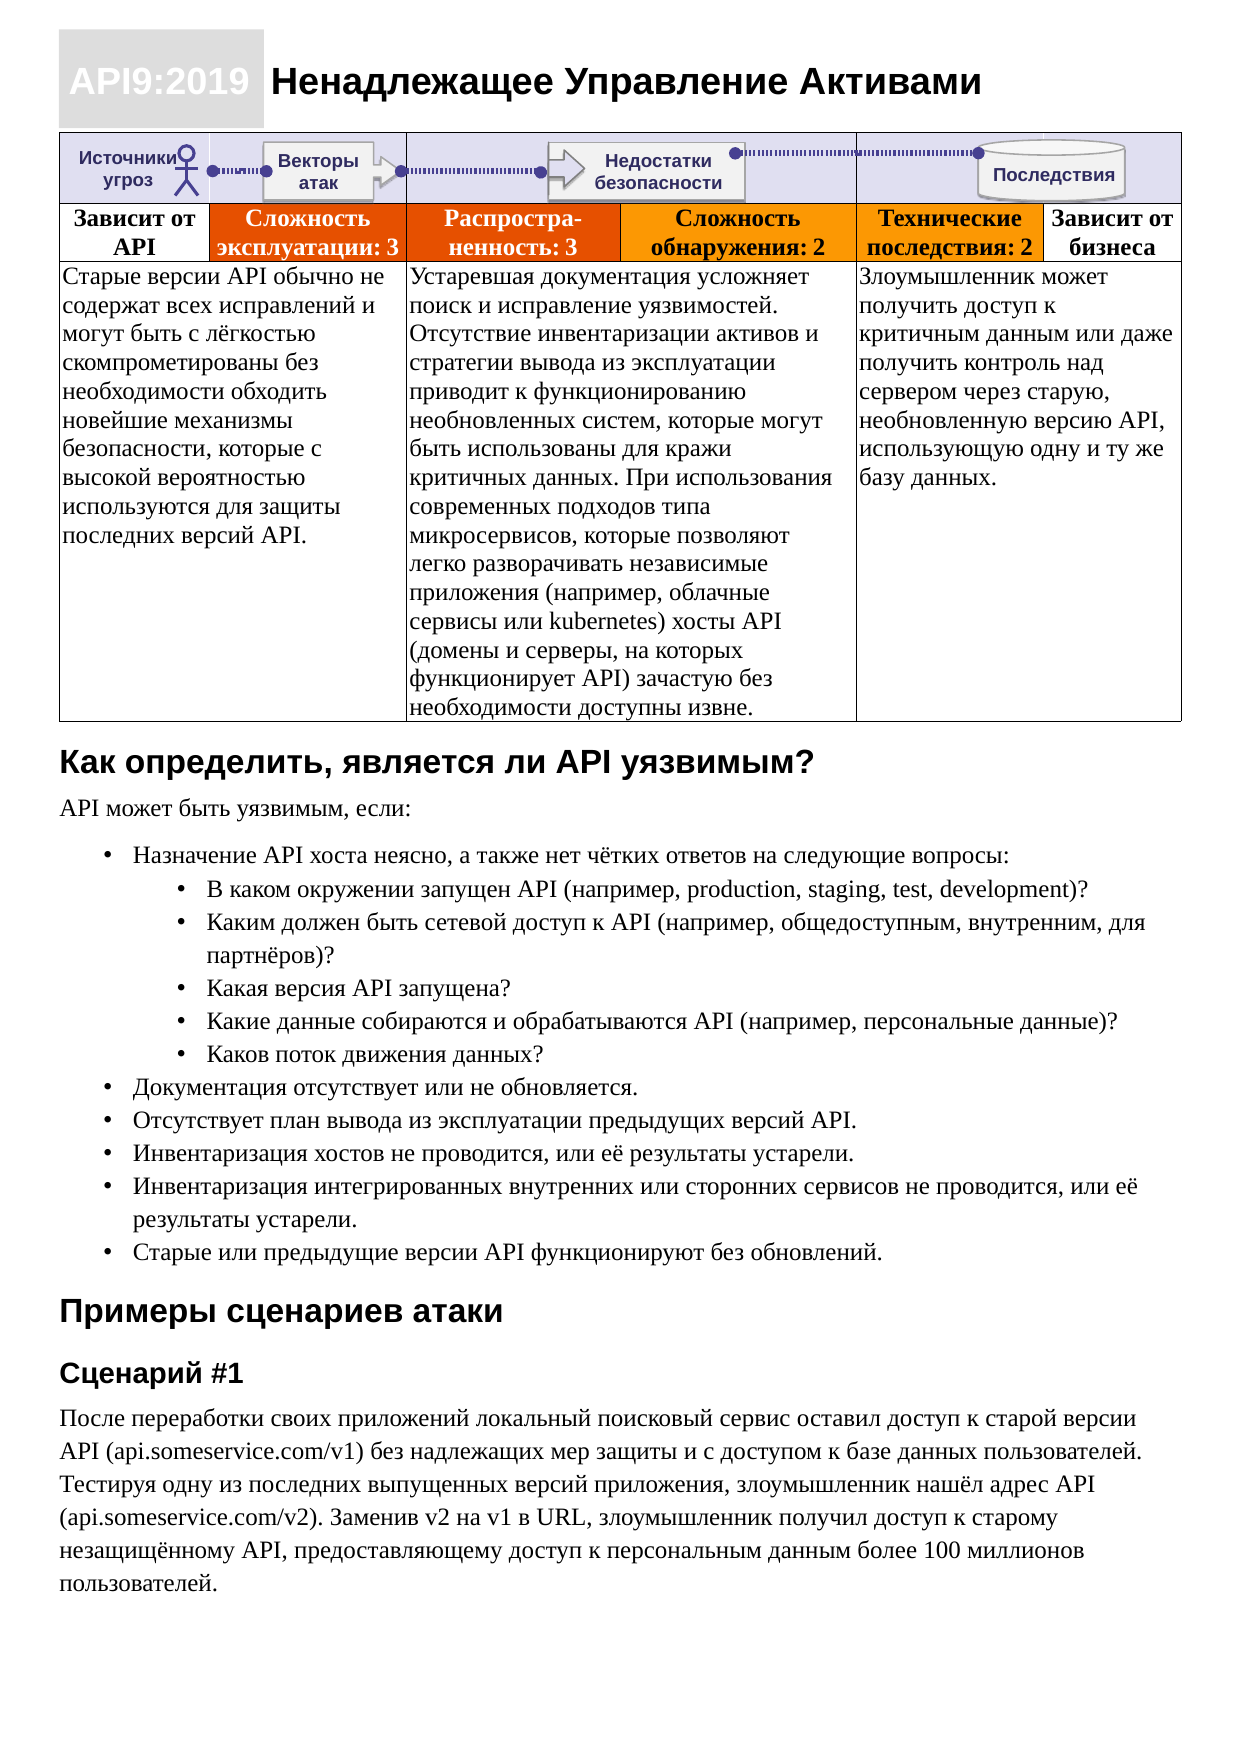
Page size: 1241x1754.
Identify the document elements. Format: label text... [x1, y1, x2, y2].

table_header [620, 133, 856, 203]
list Назначение API хоста неясно, а также нет чётких ответов на следующие вопросы: [103, 841, 1181, 869]
table_header [407, 133, 620, 203]
subtitle Примеры сценариев атаки [59, 1291, 1181, 1329]
list Каков поток движения данных? [177, 1039, 1181, 1067]
table_cell Сложность обнаружения: 2 [621, 204, 856, 261]
list Каким должен быть сетевой доступ к API (например, общедоступным, внутренним, для партнёров)? [177, 907, 1181, 968]
table_cell Устаревшая документация усложняет поиск и исправление уязвимостей. Отсутствие инвентаризации активов и стратегии вывода из эксплуатации приводит к функционированию необновленных систем, которые могут быть использованы для кражи критичных данных. При использования современных подходов типа микросервисов, которые позволяют легко разворачивать независимые приложения (например, облачные сервисы или kubernetes) хосты API (домены и серверы, на которых функционирует API) зачастую без необходимости доступны извне. [407, 262, 856, 721]
text После переработки своих приложений локальный поисковый сервис оставил доступ к старой версии API (api.someservice.com/v1) без надлежащих мер защиты и с доступом к базе данных пользователей. Тестируя одну из последних выпущенных версий приложения, злоумышленник нашёл адрес API (api.someservice.com/v2). Заменив v2 на v1 в URL, злоумышленник получил доступ к старому незащищённому API, предоставляющему доступ к персональным данным более 100 миллионов пользователей. [59, 1403, 1181, 1597]
list Документация отсутствует или не обновляется. [103, 1072, 1181, 1101]
table_header [374, 176, 406, 203]
table_cell Технические последствия: 2 [857, 204, 1043, 261]
list Отсутствует план вывода из эксплуатации предыдущих версий API. [103, 1105, 1181, 1133]
list Инвентаризация интегрированных внутренних или сторонних сервисов не проводится, или её результаты устарели. [103, 1171, 1181, 1233]
list В каком окружении запущен API (например, production, staging, test, development)? [177, 874, 1181, 902]
table_cell Зависит от API [60, 204, 209, 261]
table_header [857, 133, 1043, 203]
list Инвентаризация хостов не проводится, или её результаты устарели. [103, 1138, 1181, 1167]
subtitle Как определить, является ли API уязвимым? [59, 742, 1181, 781]
table_header [210, 133, 406, 203]
table_cell Старые версии API обычно не содержат всех исправлений и могут быть с лёгкостью скомпрометированы без необходимости обходить новейшие механизмы безопасности, которые с высокой вероятностью используются для защиты последних версий API. [60, 262, 406, 721]
table_cell Распростра-ненность: 3 [407, 204, 620, 261]
table_cell Зависит от бизнеса [1044, 204, 1181, 261]
text API может быть уязвимым, если: [59, 793, 1181, 822]
subtitle Сценарий #1 [59, 1356, 1181, 1390]
table_header [60, 133, 209, 203]
list Какие данные собираются и обрабатываются API (например, персональные данные)? [177, 1006, 1181, 1034]
table_header [1044, 133, 1181, 203]
list Старые или предыдущие версии API функционируют без обновлений. [103, 1237, 1181, 1266]
table_cell Злоумышленник может получить доступ к критичным данным или даже получить контроль над сервером через старую, необновленную версию API, использующую одну и ту же базу данных. [857, 262, 1181, 721]
table_cell Сложность эксплуатации: 3 [210, 204, 406, 261]
list Какая версия API запущена? [177, 973, 1181, 1001]
